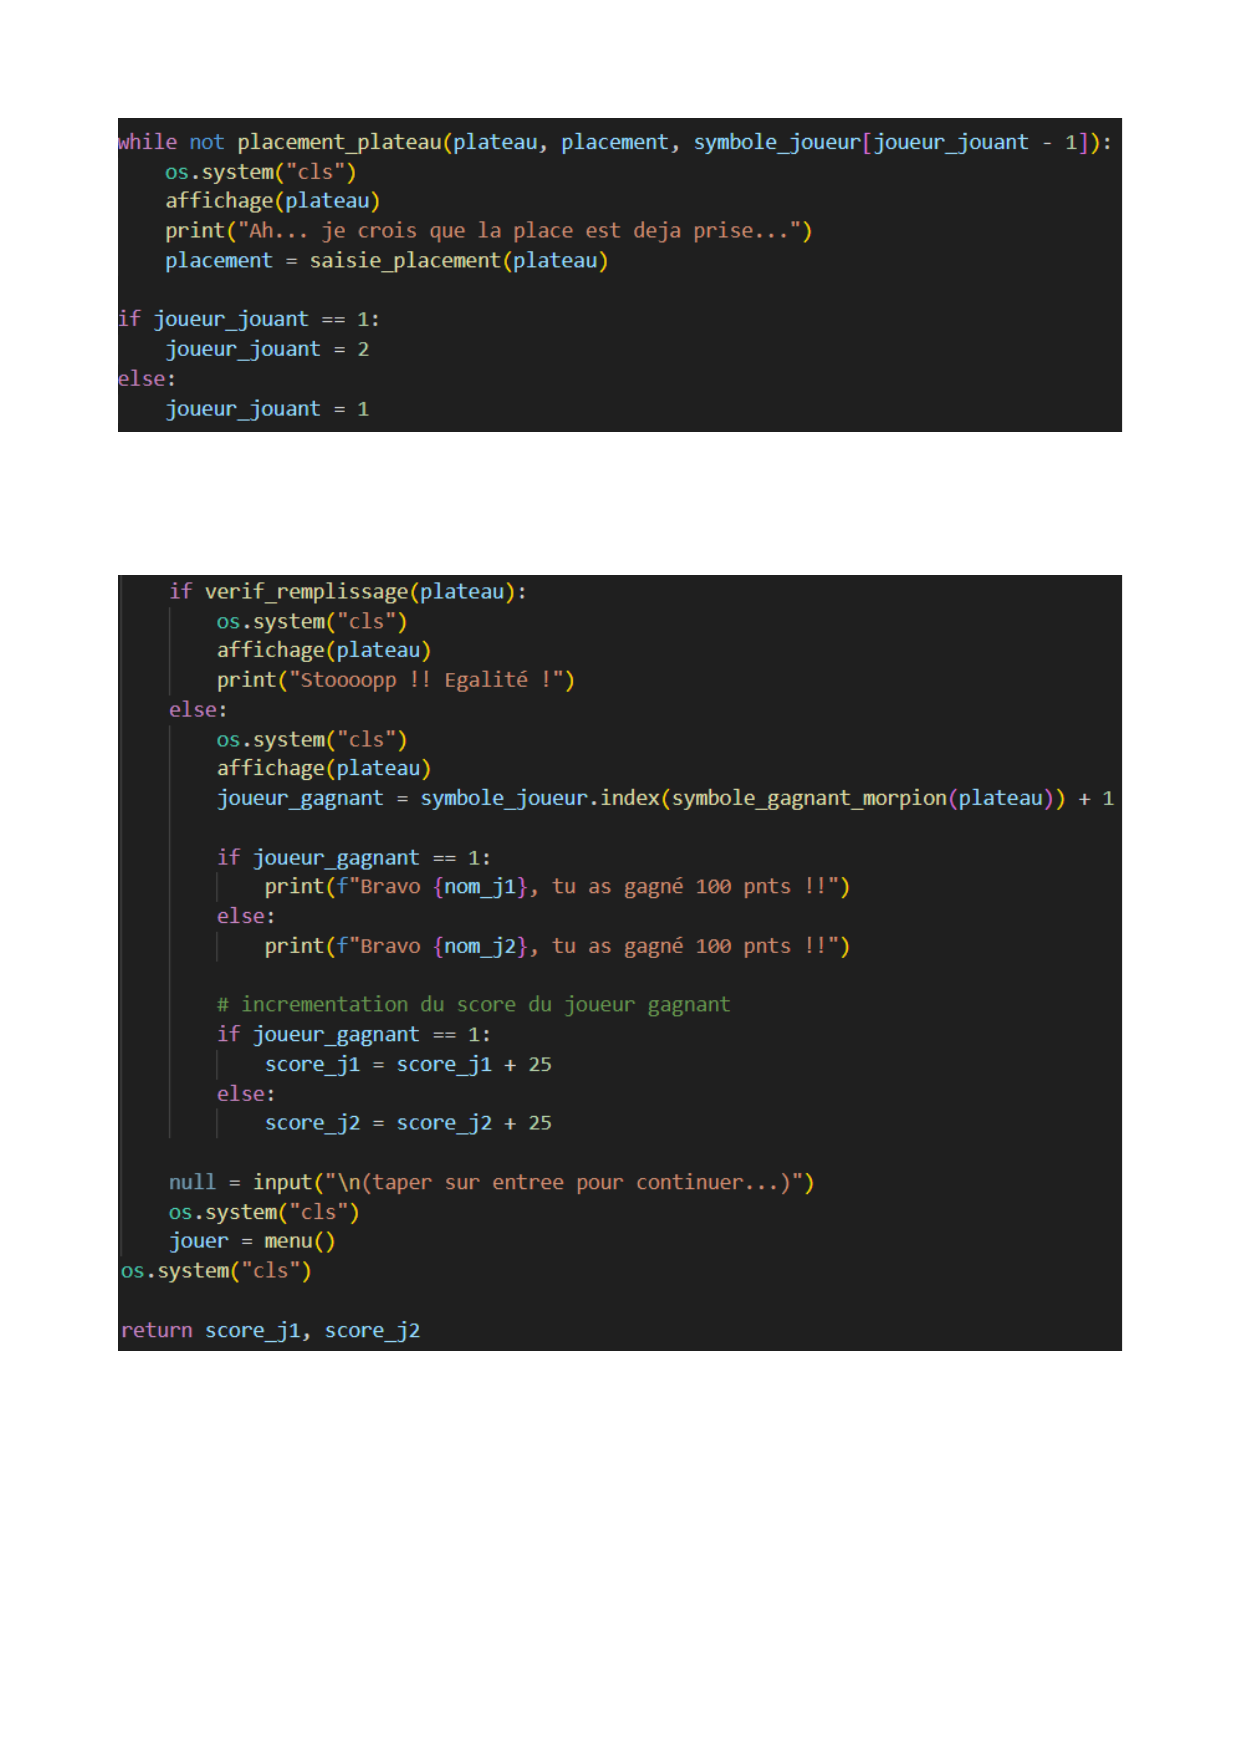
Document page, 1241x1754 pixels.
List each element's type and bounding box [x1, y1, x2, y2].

picture [118, 118, 1123, 432]
picture [118, 575, 1123, 1351]
